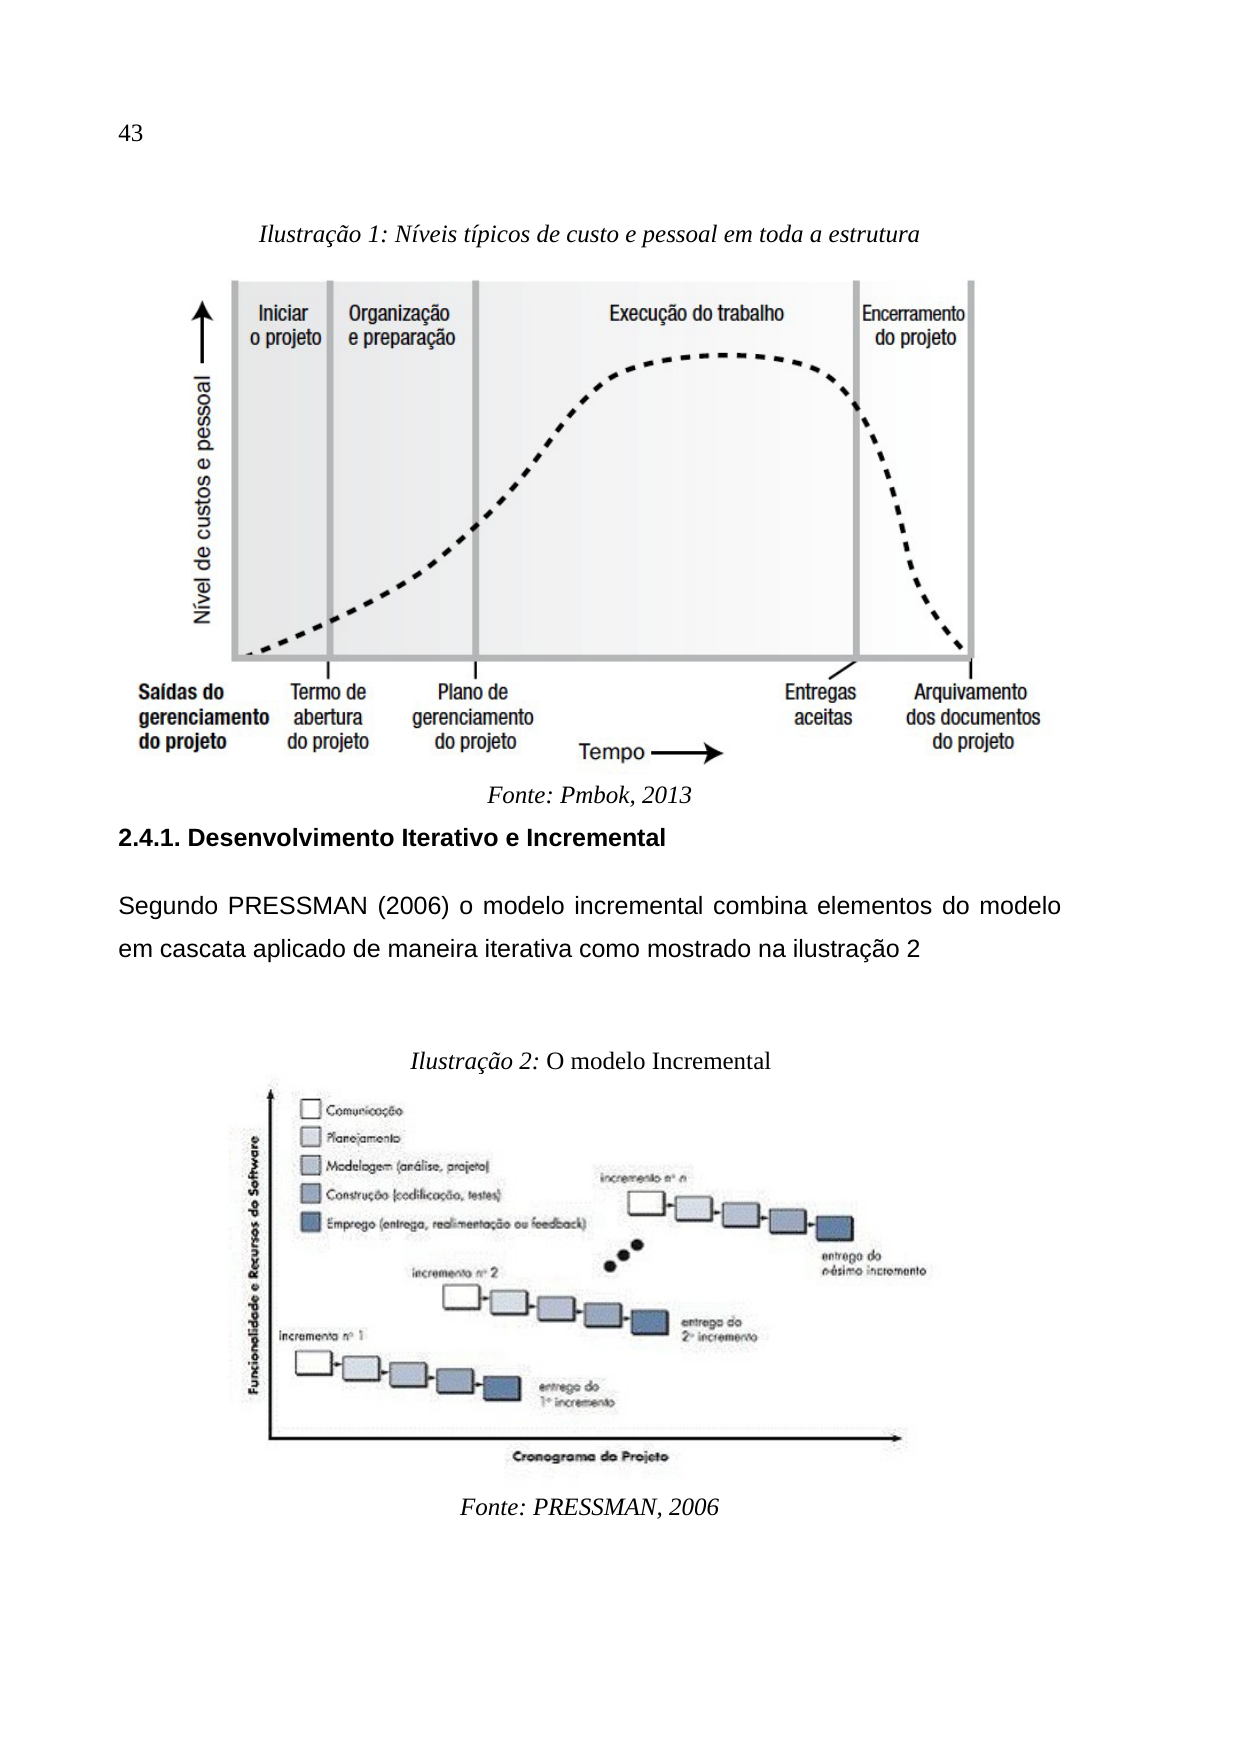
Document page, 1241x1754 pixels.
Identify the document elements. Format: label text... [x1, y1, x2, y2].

picture [118, 260, 1063, 781]
text Fonte: Pmbok, 2013 [118, 781, 1063, 809]
picture [203, 1074, 978, 1492]
text Fonte: PRESSMAN, 2006 [204, 1492, 977, 1520]
text Ilustração 1: Níveis típicos de custo e pessoal em toda a estrutura [88, 219, 1092, 809]
subtitle [88, 207, 1092, 219]
text Segundo PRESSMAN (2006) o modelo incremental combina elementos do modelo em cascata aplicado de maneira iterativa como mostrado na ilustração 2 [118, 891, 1063, 963]
text [204, 1033, 977, 1046]
subtitle 2.4.1. Desenvolvimento Iterativo e Incremental [118, 809, 1063, 852]
text Ilustração 2: O modelo Incremental [204, 1046, 977, 1074]
